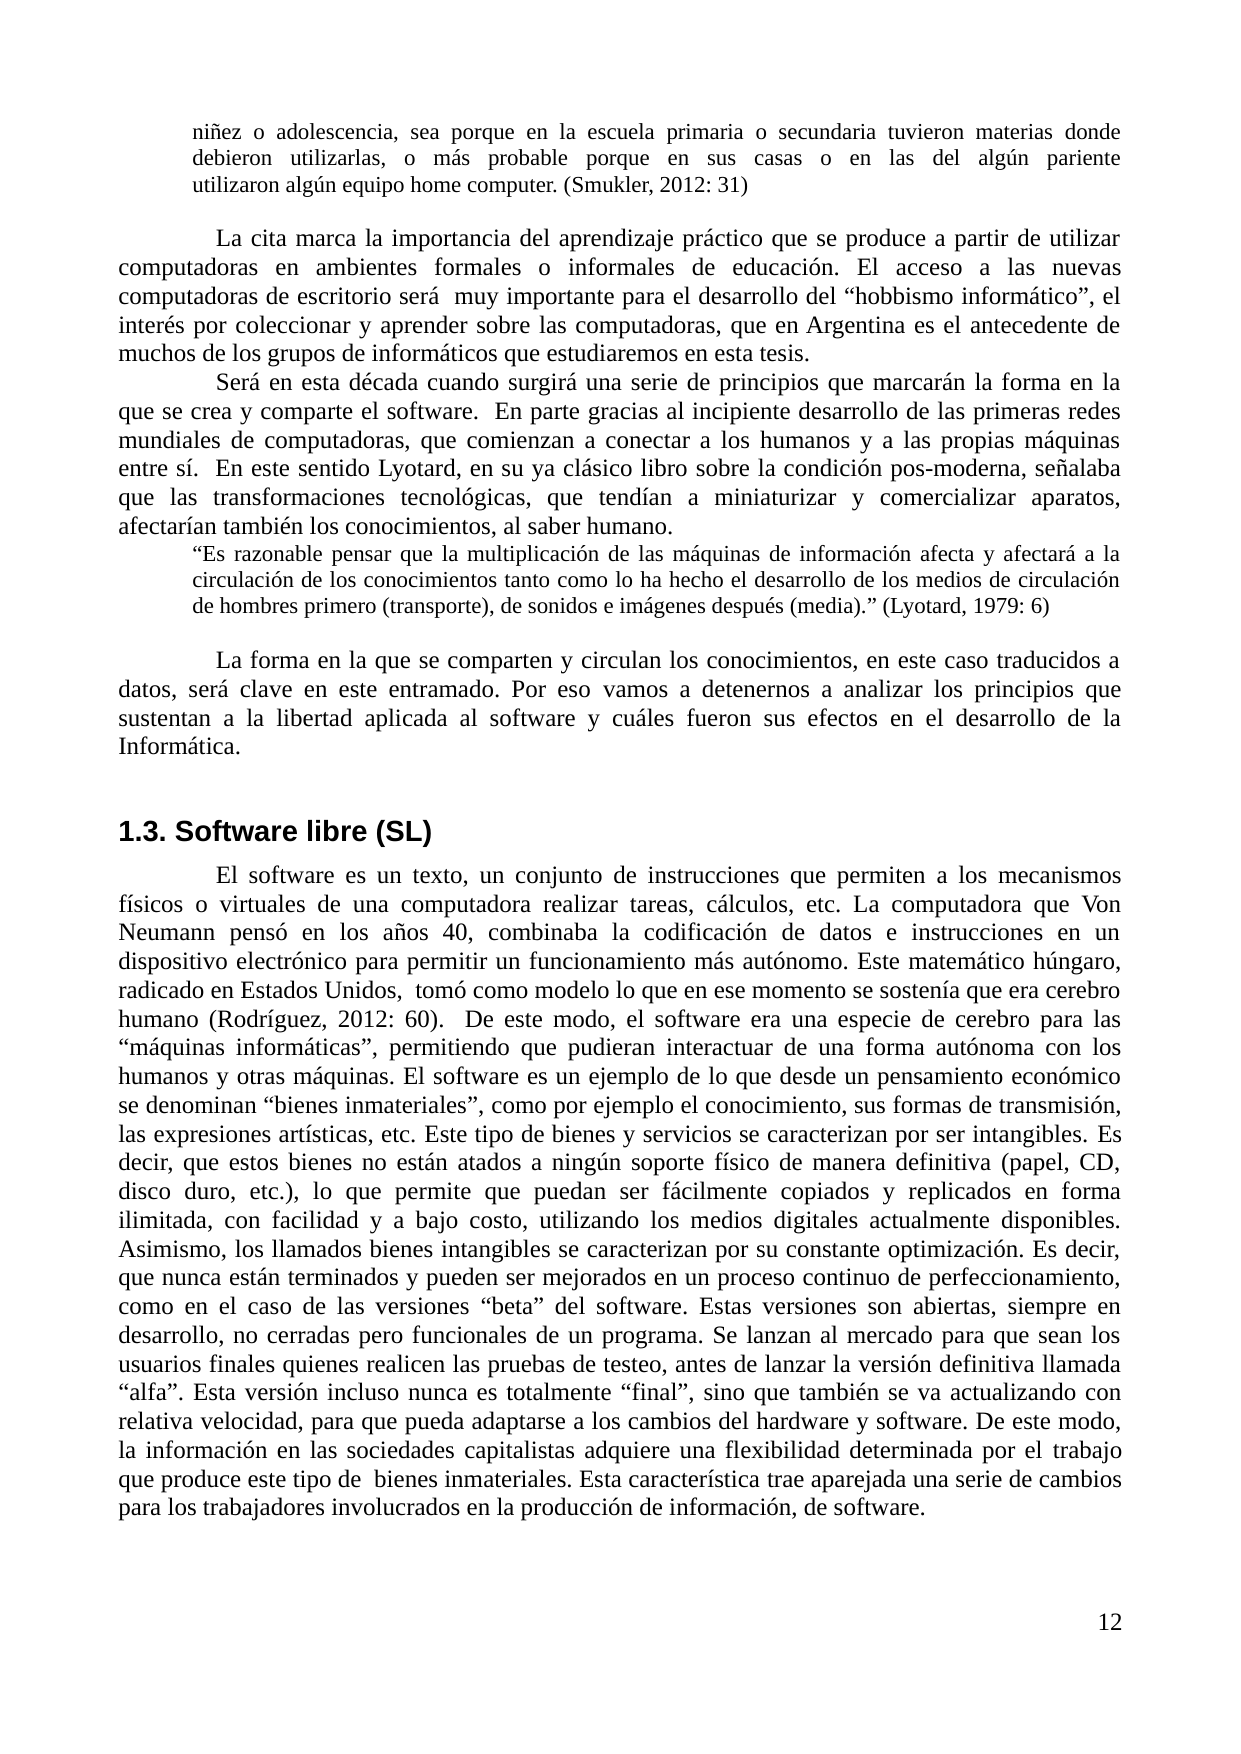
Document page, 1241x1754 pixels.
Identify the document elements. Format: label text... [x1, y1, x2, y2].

text “Es razonable pensar que la multiplicación de las máquinas de información afecta y afectará a la circulación de los conocimientos tanto como lo ha hecho el desarrollo de los medios de circulación de hombres primero (transporte), de sonidos e imágenes después (media).” (Lyotard, 1979: 6) [192, 540, 1122, 619]
text La cita marca la importancia del aprendizaje práctico que se produce a partir de utilizar computadoras en ambientes formales o informales de educación. El acceso a las nuevas computadoras de escritorio será muy importante para el desarrollo del “hobbismo informático”, el interés por coleccionar y aprender sobre las computadoras, que en Argentina es el antecedente de muchos de los grupos de informáticos que estudiaremos en esta tesis. [118, 223, 1122, 367]
text niñez o adolescencia, sea porque en la escuela primaria o secundaria tuvieron materias donde debieron utilizarlas, o más probable porque en sus casas o en las del algún pariente utilizaron algún equipo home computer. (Smukler, 2012: 31) [192, 118, 1122, 197]
text El software es un texto, un conjunto de instrucciones que permiten a los mecanismos físicos o virtuales de una computadora realizar tareas, cálculos, etc. La computadora que Von Neumann pensó en los años 40, combinaba la codificación de datos e instrucciones en un dispositivo electrónico para permitir un funcionamiento más autónomo. Este matemático húngaro, radicado en Estados Unidos, tomó como modelo lo que en ese momento se sostenía que era cerebro humano (Rodríguez, 2012: 60). De este modo, el software era una especie de cerebro para las “máquinas informáticas”, permitiendo que pudieran interactuar de una forma autónoma con los humanos y otras máquinas. El software es un ejemplo de lo que desde un pensamiento económico se denominan “bienes inmateriales”, como por ejemplo el conocimiento, sus formas de transmisión, las expresiones artísticas, etc. Este tipo de bienes y servicios se caracterizan por ser intangibles. Es decir, que estos bienes no están atados a ningún soporte físico de manera definitiva (papel, CD, disco duro, etc.), lo que permite que puedan ser fácilmente copiados y replicados en forma ilimitada, con facilidad y a bajo costo, utilizando los medios digitales actualmente disponibles. Asimismo, los llamados bienes intangibles se caracterizan por su constante optimización. Es decir, que nunca están terminados y pueden ser mejorados en un proceso continuo de perfeccionamiento, como en el caso de las versiones “beta” del software. Estas versiones son abiertas, siempre en desarrollo, no cerradas pero funcionales de un programa. Se lanzan al mercado para que sean los usuarios finales quienes realicen las pruebas de testeo, antes de lanzar la versión definitiva llamada “alfa”. Esta versión incluso nunca es totalmente “final”, sino que también se va actualizando con relativa velocidad, para que pueda adaptarse a los cambios del hardware y software. De este modo, la información en las sociedades capitalistas adquiere una flexibilidad determinada por el trabajo que produce este tipo de bienes inmateriales. Esta característica trae aparejada una serie de cambios para los trabajadores involucrados en la producción de información, de software. [118, 860, 1122, 1521]
text La forma en la que se comparten y circulan los conocimientos, en este caso traducidos a datos, será clave en este entramado. Por eso vamos a detenernos a analizar los principios que sustentan a la libertad aplicada al software y cuáles fueron sus efectos en el desarrollo de la Informática. [118, 645, 1122, 760]
subtitle 1.3. Software libre (SL) [118, 814, 1122, 847]
text Será en esta década cuando surgirá una serie de principios que marcarán la forma en la que se crea y comparte el software. En parte gracias al incipiente desarrollo de las primeras redes mundiales de computadoras, que comienzan a conectar a los humanos y a las propias máquinas entre sí. En este sentido Lyotard, en su ya clásico libro sobre la condición pos-moderna, señalaba que las transformaciones tecnológicas, que tendían a miniaturizar y comercializar aparatos, afectarían también los conocimientos, al saber humano. [118, 367, 1122, 540]
